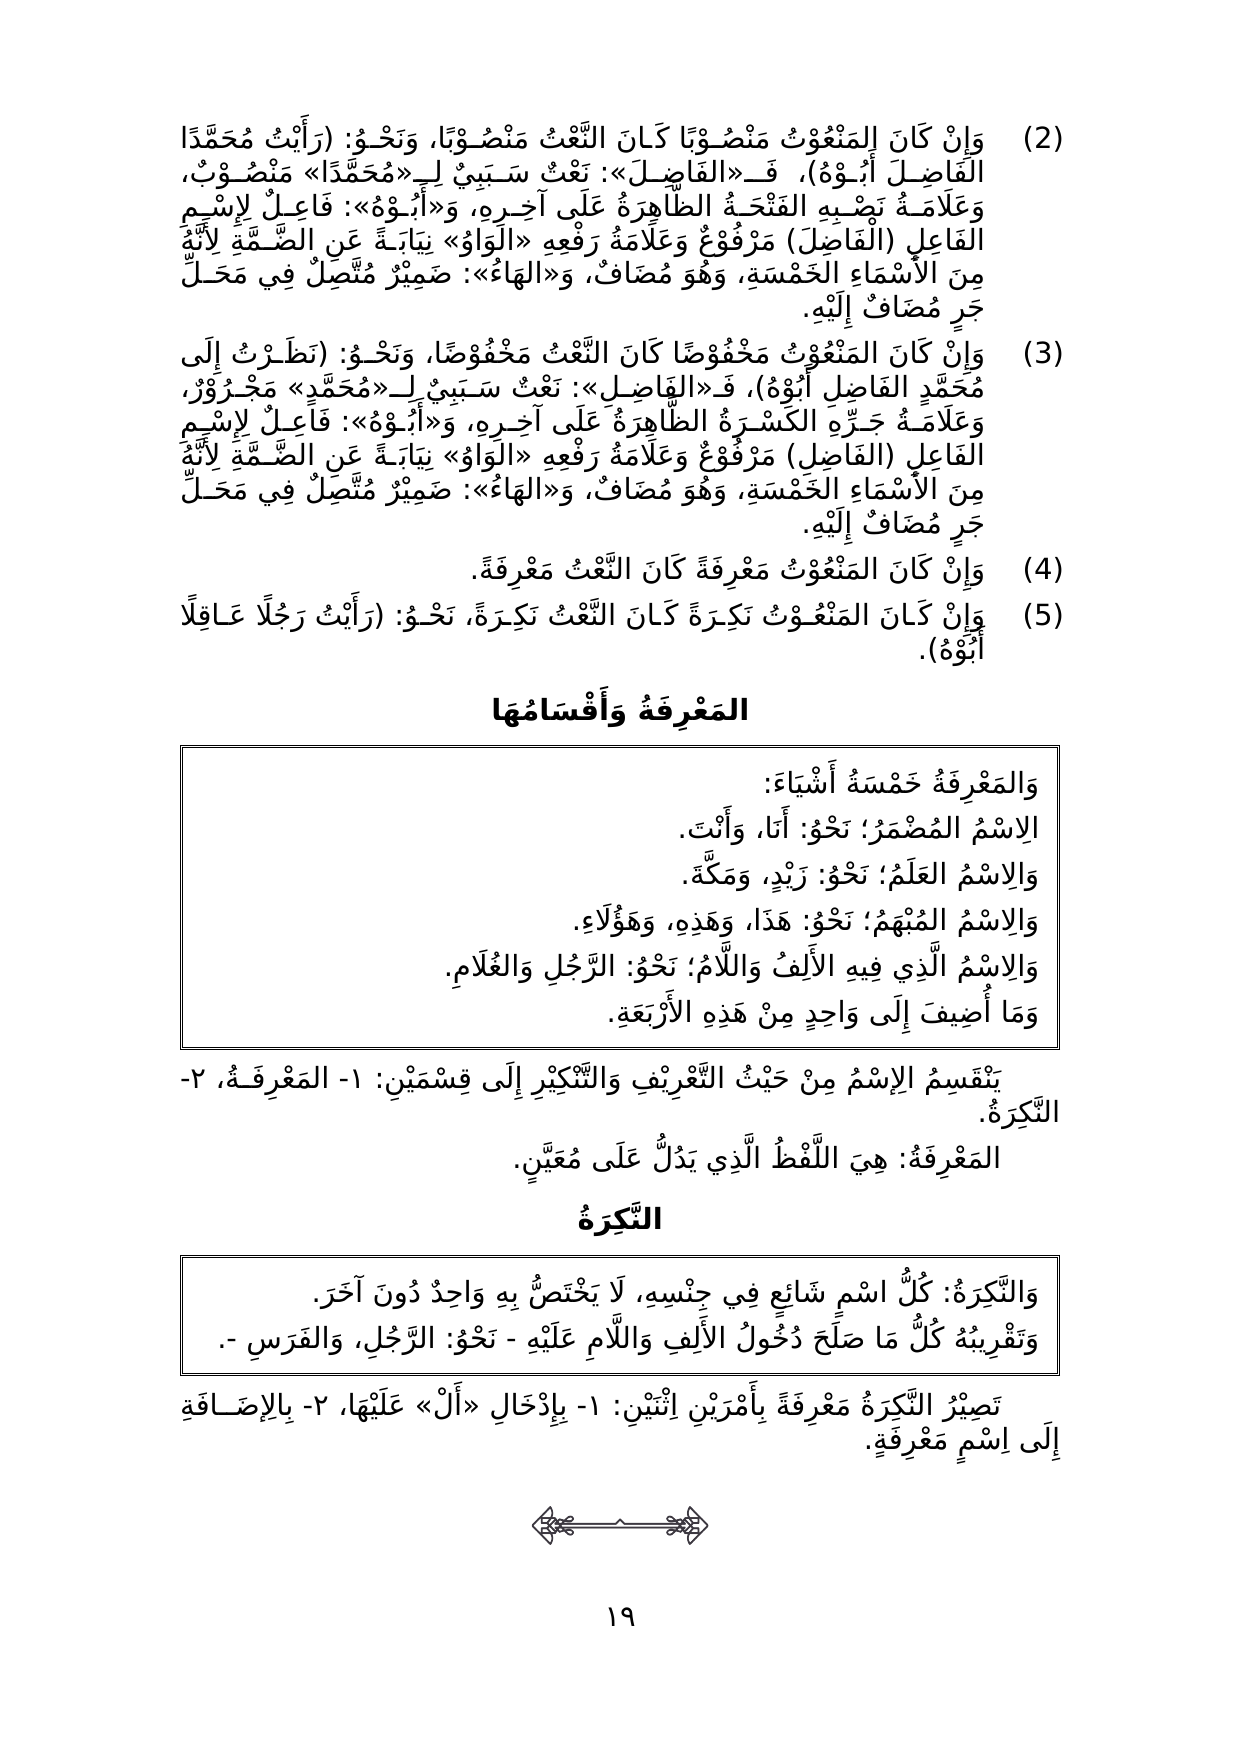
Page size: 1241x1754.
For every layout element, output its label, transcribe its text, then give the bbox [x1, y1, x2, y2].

text وَالِاسْمُ الَّذِي فِيهِ الأَلِفُ وَاللَّامُ؛ نَحْوُ: الرَّجُلِ وَالغُلَامِ. [183, 928, 1057, 974]
list وَإِنْ كَانَ المَنْعُوْتُ مَخْفُوْضًا كَانَ النَّعْتُ مَخْفُوْضًا، وَنَحْوُ: (نَظَرْتُ إِلَى مُحَمَّدٍ الفَاضِلِ أَبُوْهُ)، فَـ«الفَاضِلِ»: نَعْتٌ سَبَبِيٌ لِـ«مُحَمَّدٍ» مَجْرُوْرٌ، وَعَلَامَةُ جَرِّهِ الكَسْرَةُ الظَّاهِرَةُ عَلَى آخِرِهِ، وَ«أَبُوْهُ»: فَاعِلٌ لِإِسْمِ الفَاعِلِ (الفَاضِلِ) مَرْفُوْعٌ وَعَلَامَةُ رَفْعِهِ «الوَاوُ» نِيَابَةً عَنِ الضَّمَّةِ لِأَنَّهُ مِنَ الأَسْمَاءِ الخَمْسَةِ، وَهُوَ مُضَافٌ، وَ«الهَاءُ»: ضَمِيْرٌ مُتَّصِلٌ فِي مَحَلِّ جَرٍ مُضَافٌ إِلَيْهِ. [180, 337, 1023, 540]
subtitle المَعْرِفَةُ وَأَقْسَامُهَا [180, 693, 1060, 727]
text وَتَقْرِيبُهُ كُلُّ مَا صَلَحَ دُخُولُ الأَلِفِ وَاللَّامِ عَلَيْهِ - نَحْوُ: الرَّجُلِ، وَالفَرَسِ -. [183, 1301, 1057, 1373]
picture [531, 1506, 709, 1545]
subtitle النَّكِرَةُ [180, 1202, 1060, 1236]
text تَصِيْرُ النَّكِرَةُ مَعْرِفَةً بِأَمْرَيْنِ اِثْنَيْنِ: ١- بِإِدْخَالِ «أَلْ» عَلَيْهَا، ٢- بِالِإضَافَةِ إِلَى اِسْمٍ مَعْرِفَةٍ. [180, 1388, 1060, 1456]
text وَالِاسْمُ العَلَمُ؛ نَحْوُ: زَيْدٍ، وَمَكَّةَ. [183, 837, 1057, 883]
text وَالمَعْرِفَةُ خَمْسَةُ أَشْيَاءَ: [183, 748, 1057, 791]
list وَإِنْ كَانَ المَنْعُوْتُ مَعْرِفَةً كَانَ النَّعْتُ مَعْرِفَةً. [180, 552, 1023, 586]
text وَالِاسْمُ المُبْهَمُ؛ نَحْوُ: هَذَا، وَهَذِهِ، وَهَؤُلَاءِ. [183, 883, 1057, 928]
text الِاسْمُ المُضْمَرُ؛ نَحْوُ: أَنَا، وَأَنْتَ. [183, 791, 1057, 837]
text وَالنَّكِرَةُ: كُلُّ اسْمٍ شَائِعٍ فِي جِنْسِهِ، لَا يَخْتَصُّ بِهِ وَاحِدٌ دُونَ آخَرَ. [183, 1258, 1057, 1301]
text يَنْقَسِمُ الِإسْمُ مِنْ حَيْثُ التَّعْرِيْفِ وَالتَّنْكِيْرِ إِلَى قِسْمَيْنِ: ١- المَعْرِفَةُ، ٢- النَّكِرَةُ. [180, 1062, 1060, 1130]
list وَإِنْ كَانَ المَنْعُوْتُ نَكِرَةً كَانَ النَّعْتُ نَكِرَةً، نَحْوُ: (رَأَيْتُ رَجُلًا عَاقِلًا أَبُوْهُ). [180, 598, 1023, 666]
text وَمَا أُضِيفَ إِلَى وَاحِدٍ مِنْ هَذِهِ الأَرْبَعَةِ. [183, 974, 1057, 1047]
text المَعْرِفَةُ: هِيَ اللَّفْظُ الَّذِي يَدُلُّ عَلَى مُعَيَّنٍ. [180, 1142, 1060, 1176]
list وَإِنْ كَانَ المَنْعُوْتُ مَنْصُوْبًا كَانَ النَّعْتُ مَنْصُوْبًا، وَنَحْوُ: (رَأَيْتُ مُحَمَّدًا الفَاضِلَ أَبُوْهُ)، فَـ«الفَاضِلَ»: نَعْتٌ سَبَبِيٌ لِـ«مُحَمَّدًا» مَنْصُوْبٌ، وَعَلَامَةُ نَصْبِهِ الفَتْحَةُ الظَّاهِرَةُ عَلَى آخِرِهِ، وَ«أَبُوْهُ»: فَاعِلٌ لِإِسْمِ الفَاعِلِ (الْفَاضِلَ) مَرْفُوْعٌ وَعَلَامَةُ رَفْعِهِ «الوَاوُ» نِيَابَةً عَنِ الضَّمَّةِ لِأَنَّهُ مِنَ الأَسْمَاءِ الخَمْسَةِ، وَهُوَ مُضَافٌ، وَ«الهَاءُ»: ضَمِيْرٌ مُتَّصِلٌ فِي مَحَلِّ جَرٍ مُضَافٌ إِلَيْهِ. [180, 121, 1023, 325]
